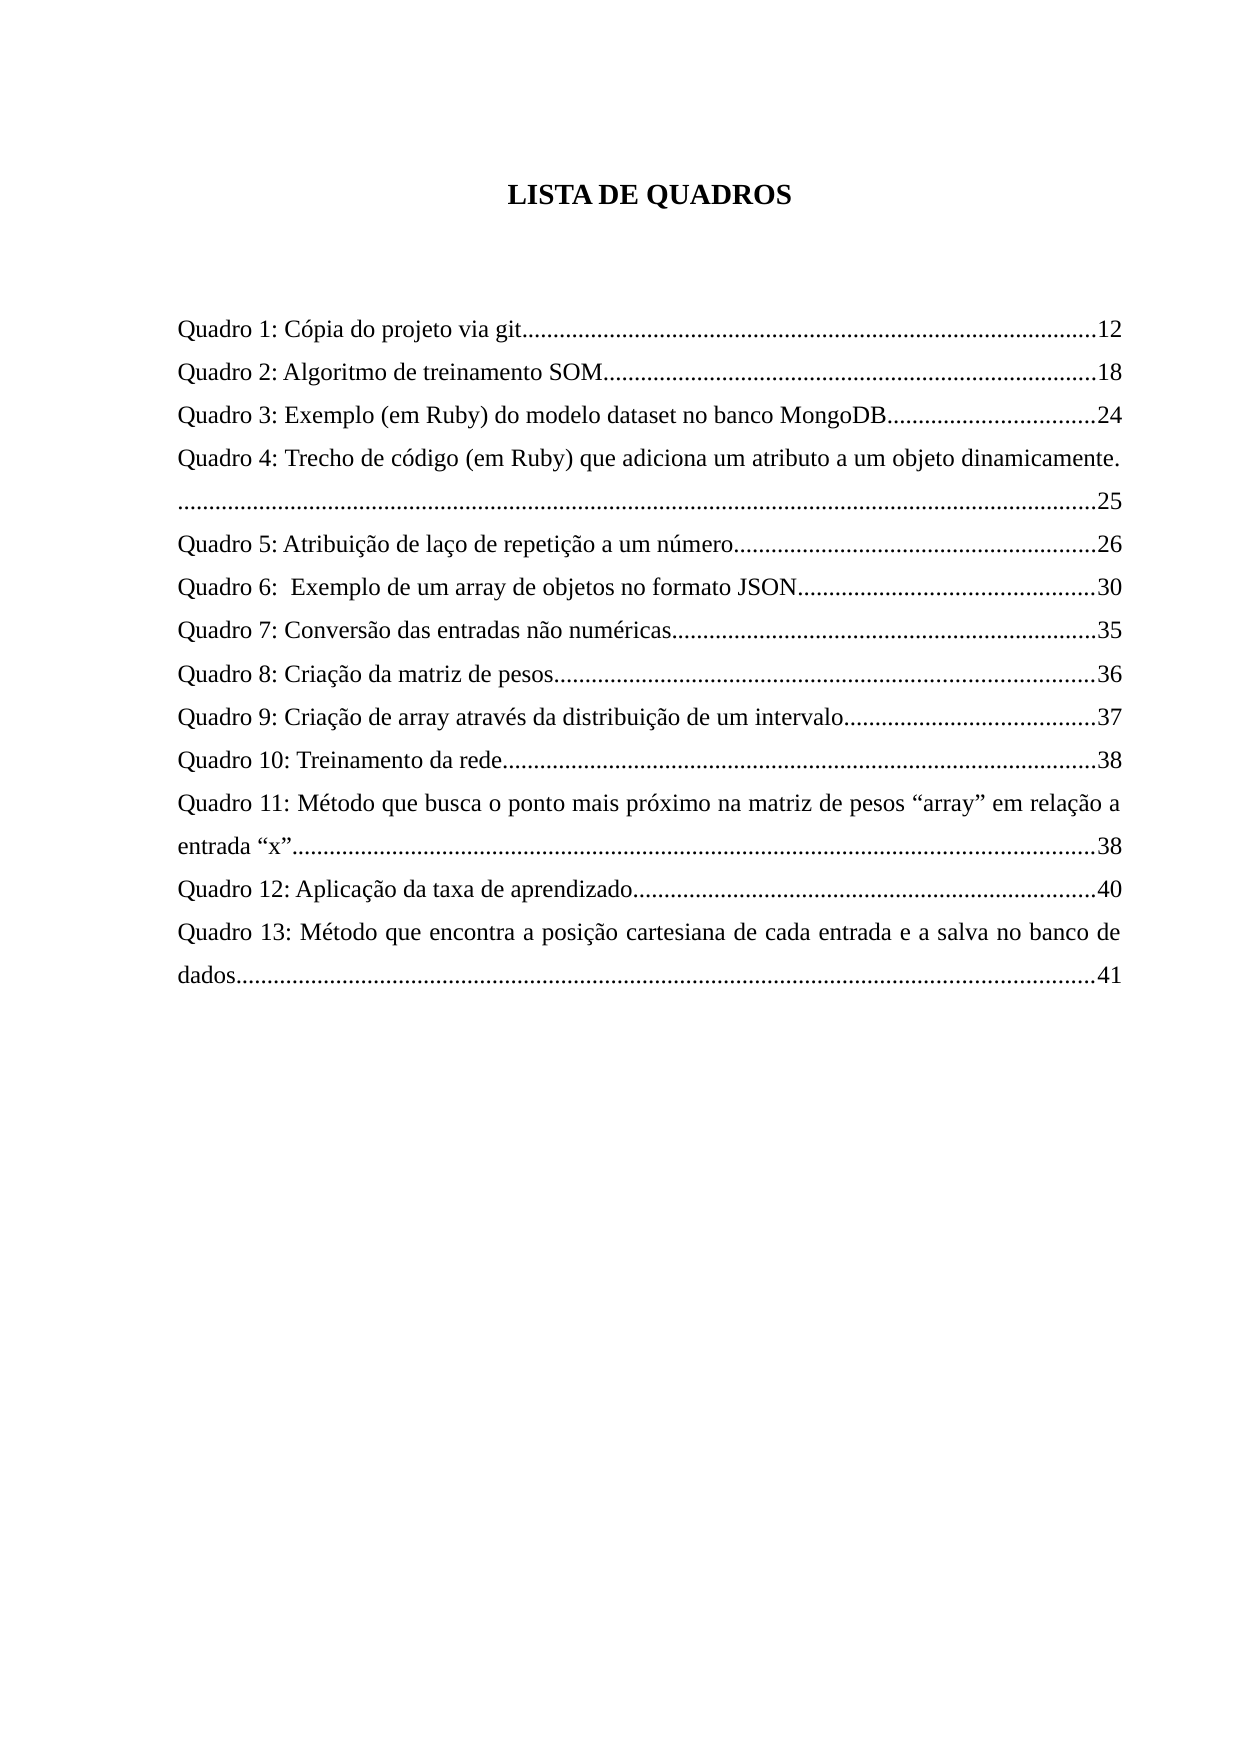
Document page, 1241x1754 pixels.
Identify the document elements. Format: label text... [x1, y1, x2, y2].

text Quadro 8: Criação da matriz de pesos. 36 [177, 659, 1122, 687]
text Quadro 7: Conversão das entradas não numéricas. 35 [177, 616, 1122, 644]
text Quadro 3: Exemplo (em Ruby) do modelo dataset no banco MongoDB. 24 [177, 400, 1122, 429]
text Quadro 6: Exemplo de um array de objetos no formato JSON. 30 [177, 572, 1122, 601]
text LISTA DE QUADROS [177, 177, 1122, 211]
text Quadro 1: Cópia do projeto via git. 12 [177, 271, 1122, 342]
text Quadro 4: Trecho de código (em Ruby) que adiciona um atributo a um objeto dinamicamente. 25 [177, 443, 1122, 515]
text Quadro 12: Aplicação da taxa de aprendizado. 40 [177, 874, 1122, 903]
text Quadro 5: Atribuição de laço de repetição a um número. 26 [177, 529, 1122, 558]
text Quadro 10: Treinamento da rede. 38 [177, 745, 1122, 774]
text Quadro 11: Método que busca o ponto mais próximo na matriz de pesos “array” em relação a entrada “x”. 38 [177, 788, 1122, 860]
text Quadro 2: Algoritmo de treinamento SOM. 18 [177, 357, 1122, 386]
text Quadro 13: Método que encontra a posição cartesiana de cada entrada e a salva no banco de dados. 41 [177, 917, 1122, 989]
text Quadro 9: Criação de array através da distribuição de um intervalo. 37 [177, 702, 1122, 731]
